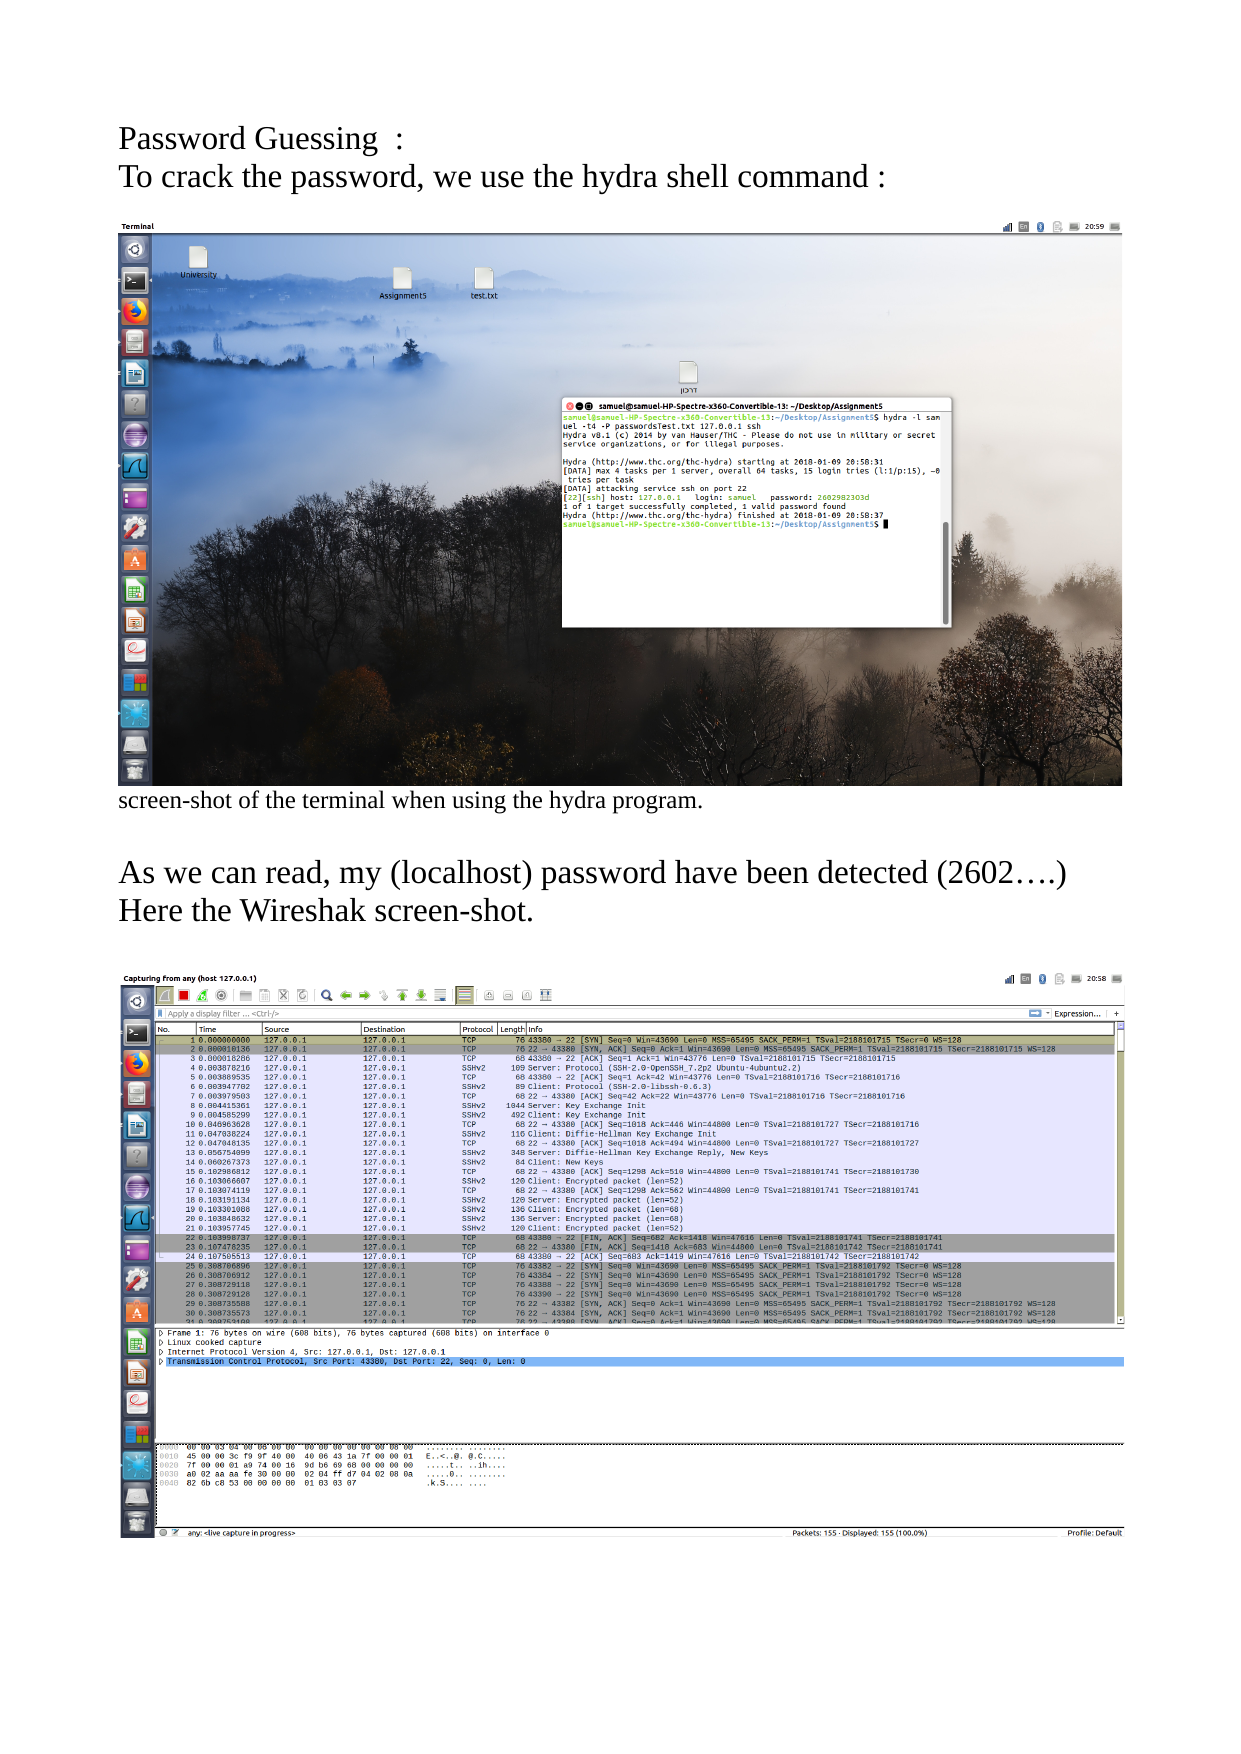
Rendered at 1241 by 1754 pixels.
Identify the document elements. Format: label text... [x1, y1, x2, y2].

text [118, 195, 1122, 220]
text screen-shot of the terminal when using the hydra program. [118, 786, 1122, 814]
text As we can read, my (localhost) password have been detected (2602….) [118, 852, 1122, 891]
text To crack the password, we use the hydra shell command : [118, 156, 1122, 195]
picture [118, 220, 1123, 786]
picture [120, 972, 1125, 1538]
text Password Guessing : [118, 118, 1122, 156]
text Here the Wireshak screen-shot. [118, 891, 1122, 929]
